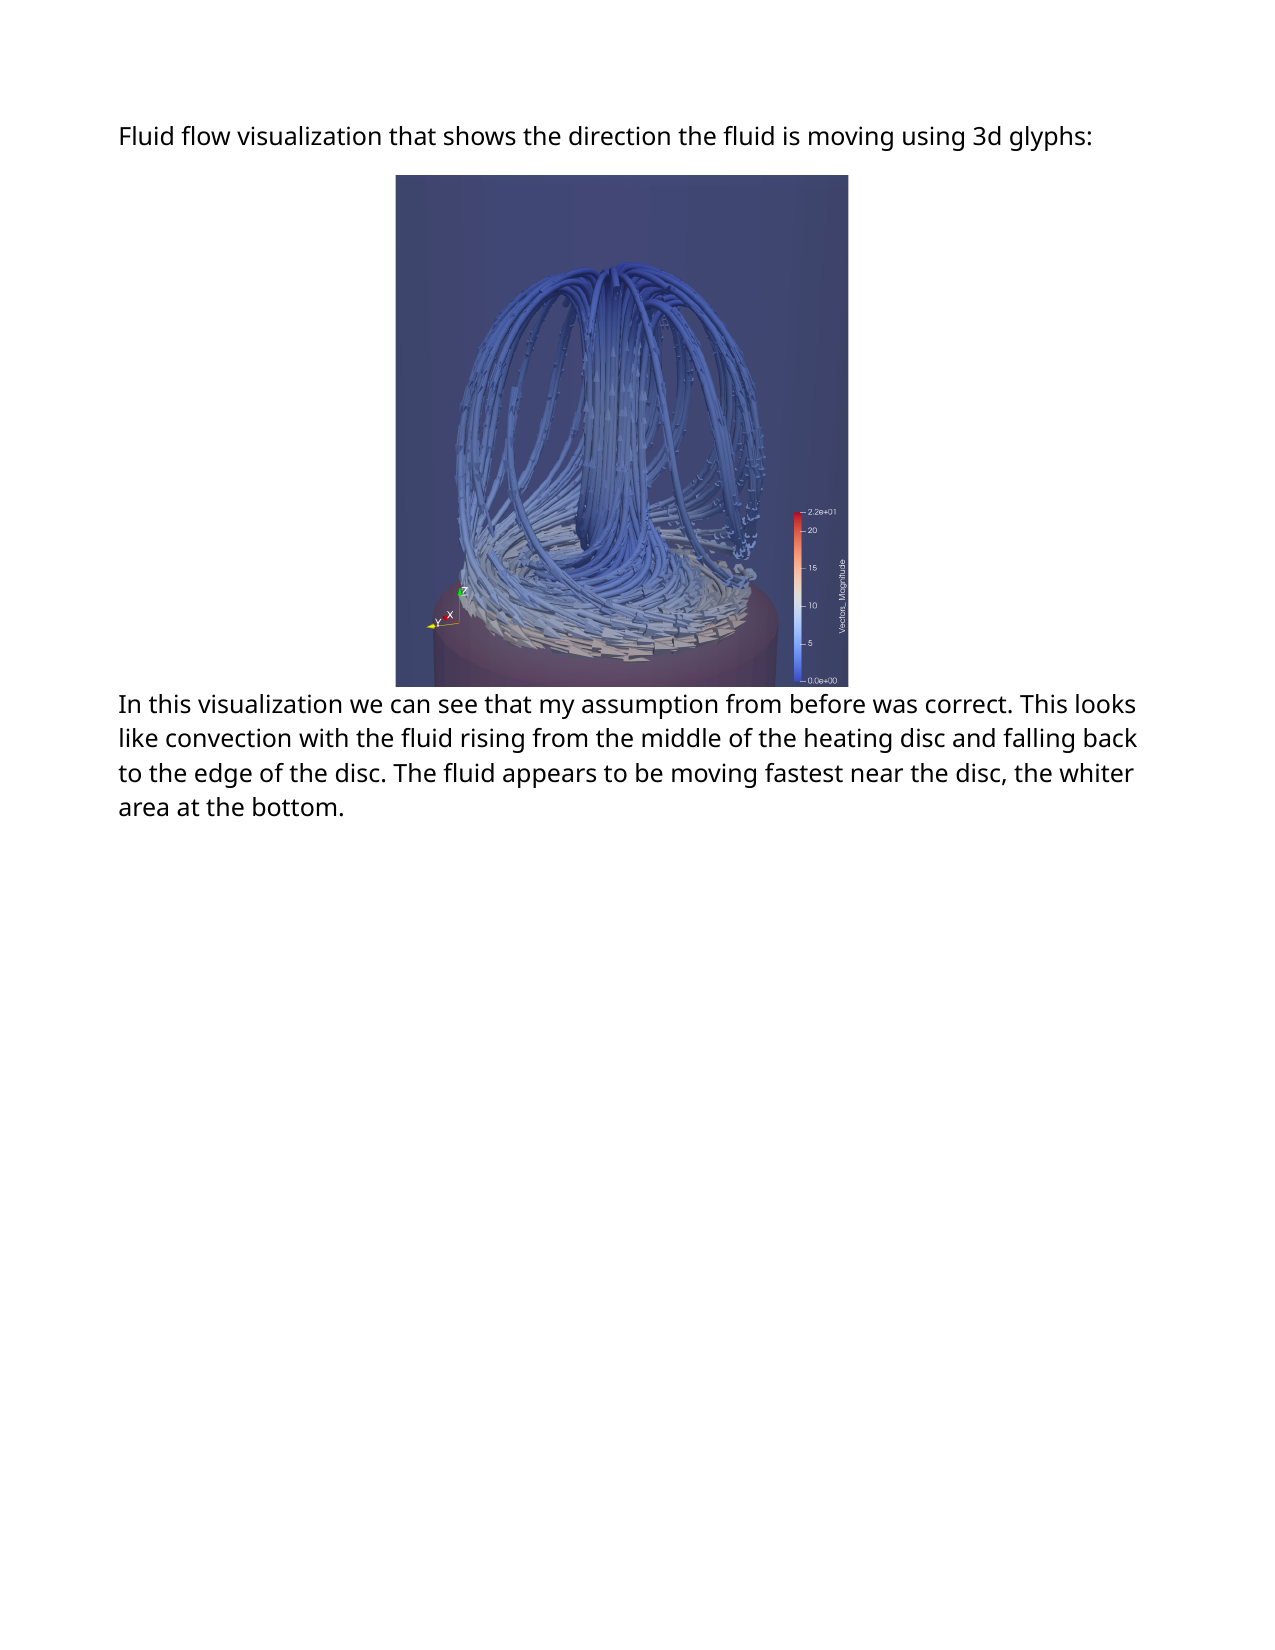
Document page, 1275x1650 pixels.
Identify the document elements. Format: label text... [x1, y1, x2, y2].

text In this visualization we can see that my assumption from before was correct. This looks like convection with the fluid rising from the middle of the heating disc and falling back to the edge of the disc. The fluid appears to be moving fastest near the disc, the whiter area at the bottom. [118, 152, 1157, 823]
text Fluid flow visualization that shows the direction the fluid is moving using 3d glyphs: [118, 118, 1157, 152]
picture [395, 175, 849, 687]
